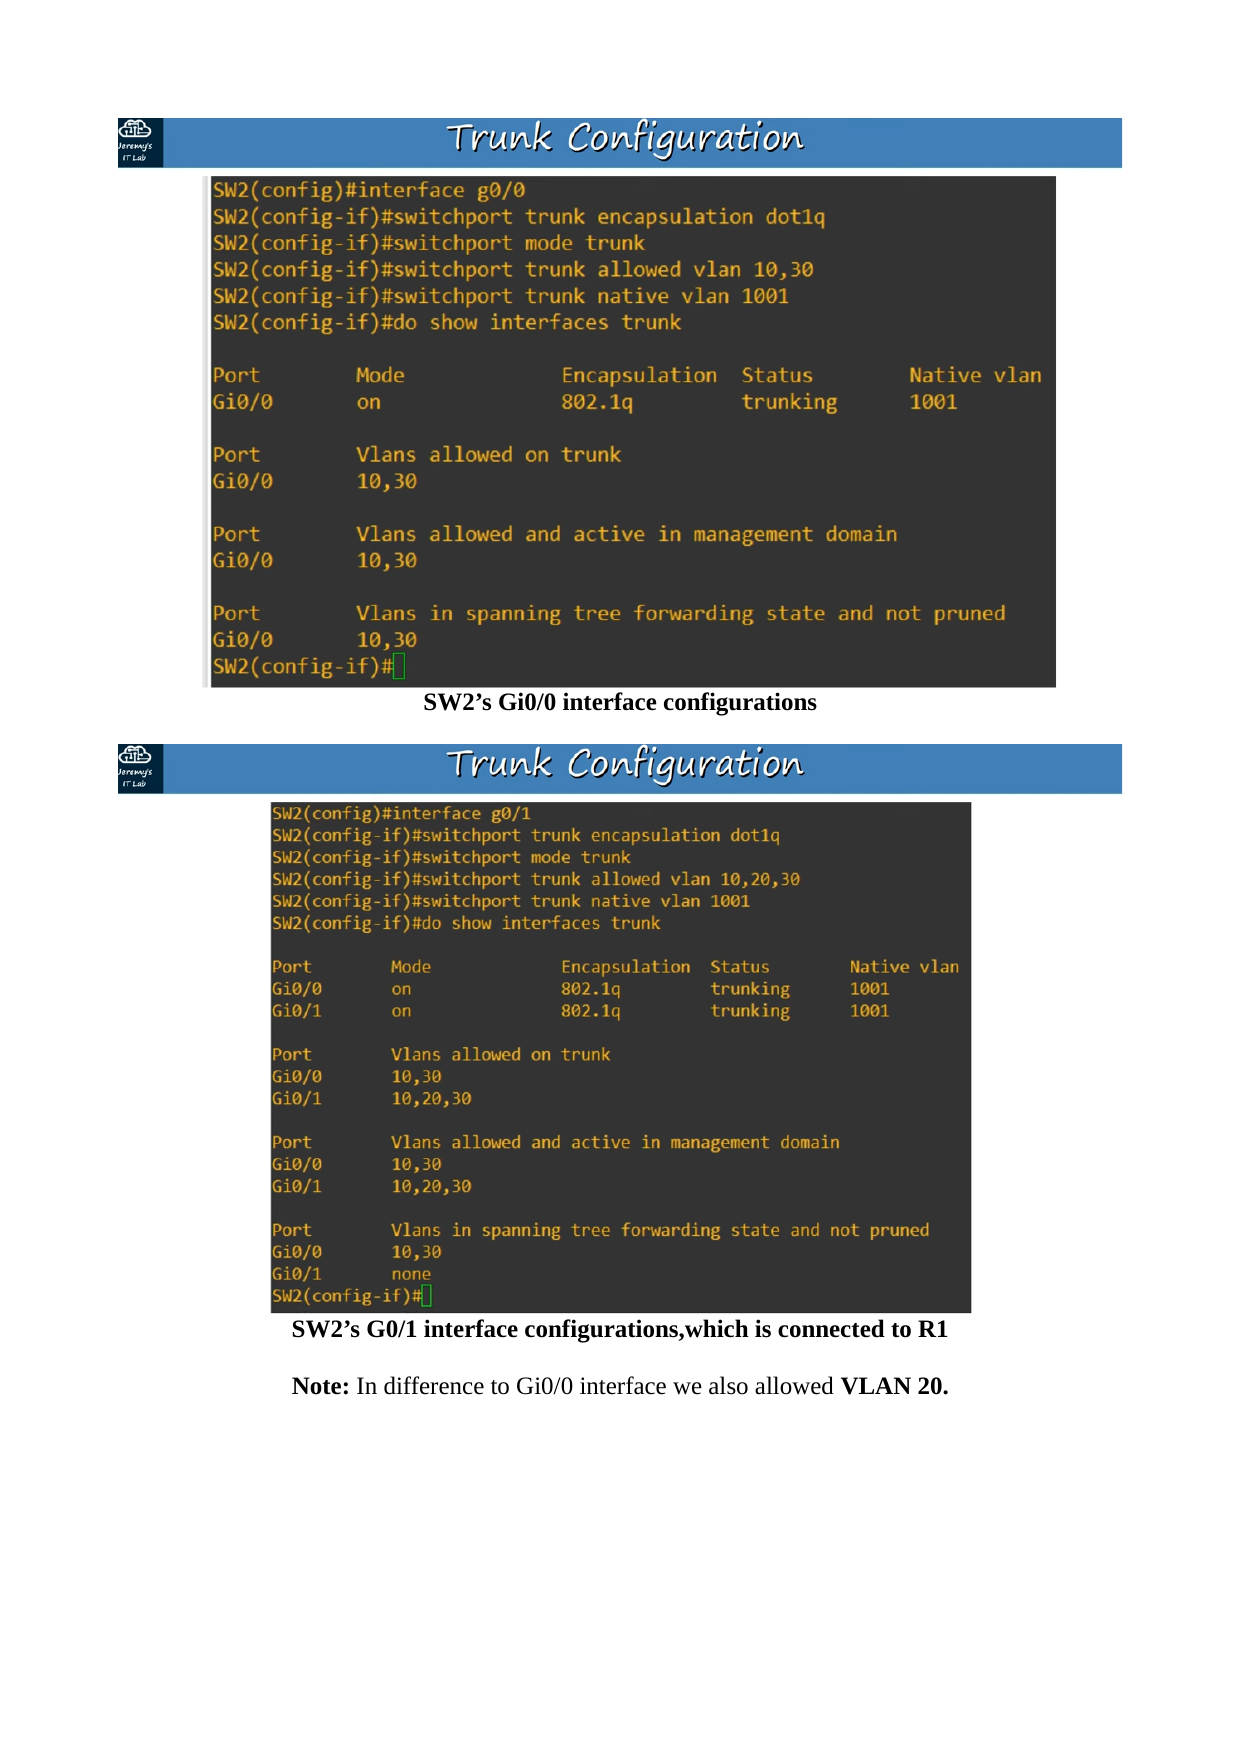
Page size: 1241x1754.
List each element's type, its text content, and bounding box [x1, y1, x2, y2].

picture [118, 744, 1123, 1314]
picture [118, 118, 1123, 688]
text Note: In difference to Gi0/0 interface we also allowed VLAN 20. [118, 1371, 1122, 1400]
text SW2’s G0/1 interface configurations,which is connected to R1 [118, 1314, 1122, 1342]
text SW2’s Gi0/0 interface configurations [118, 688, 1122, 716]
